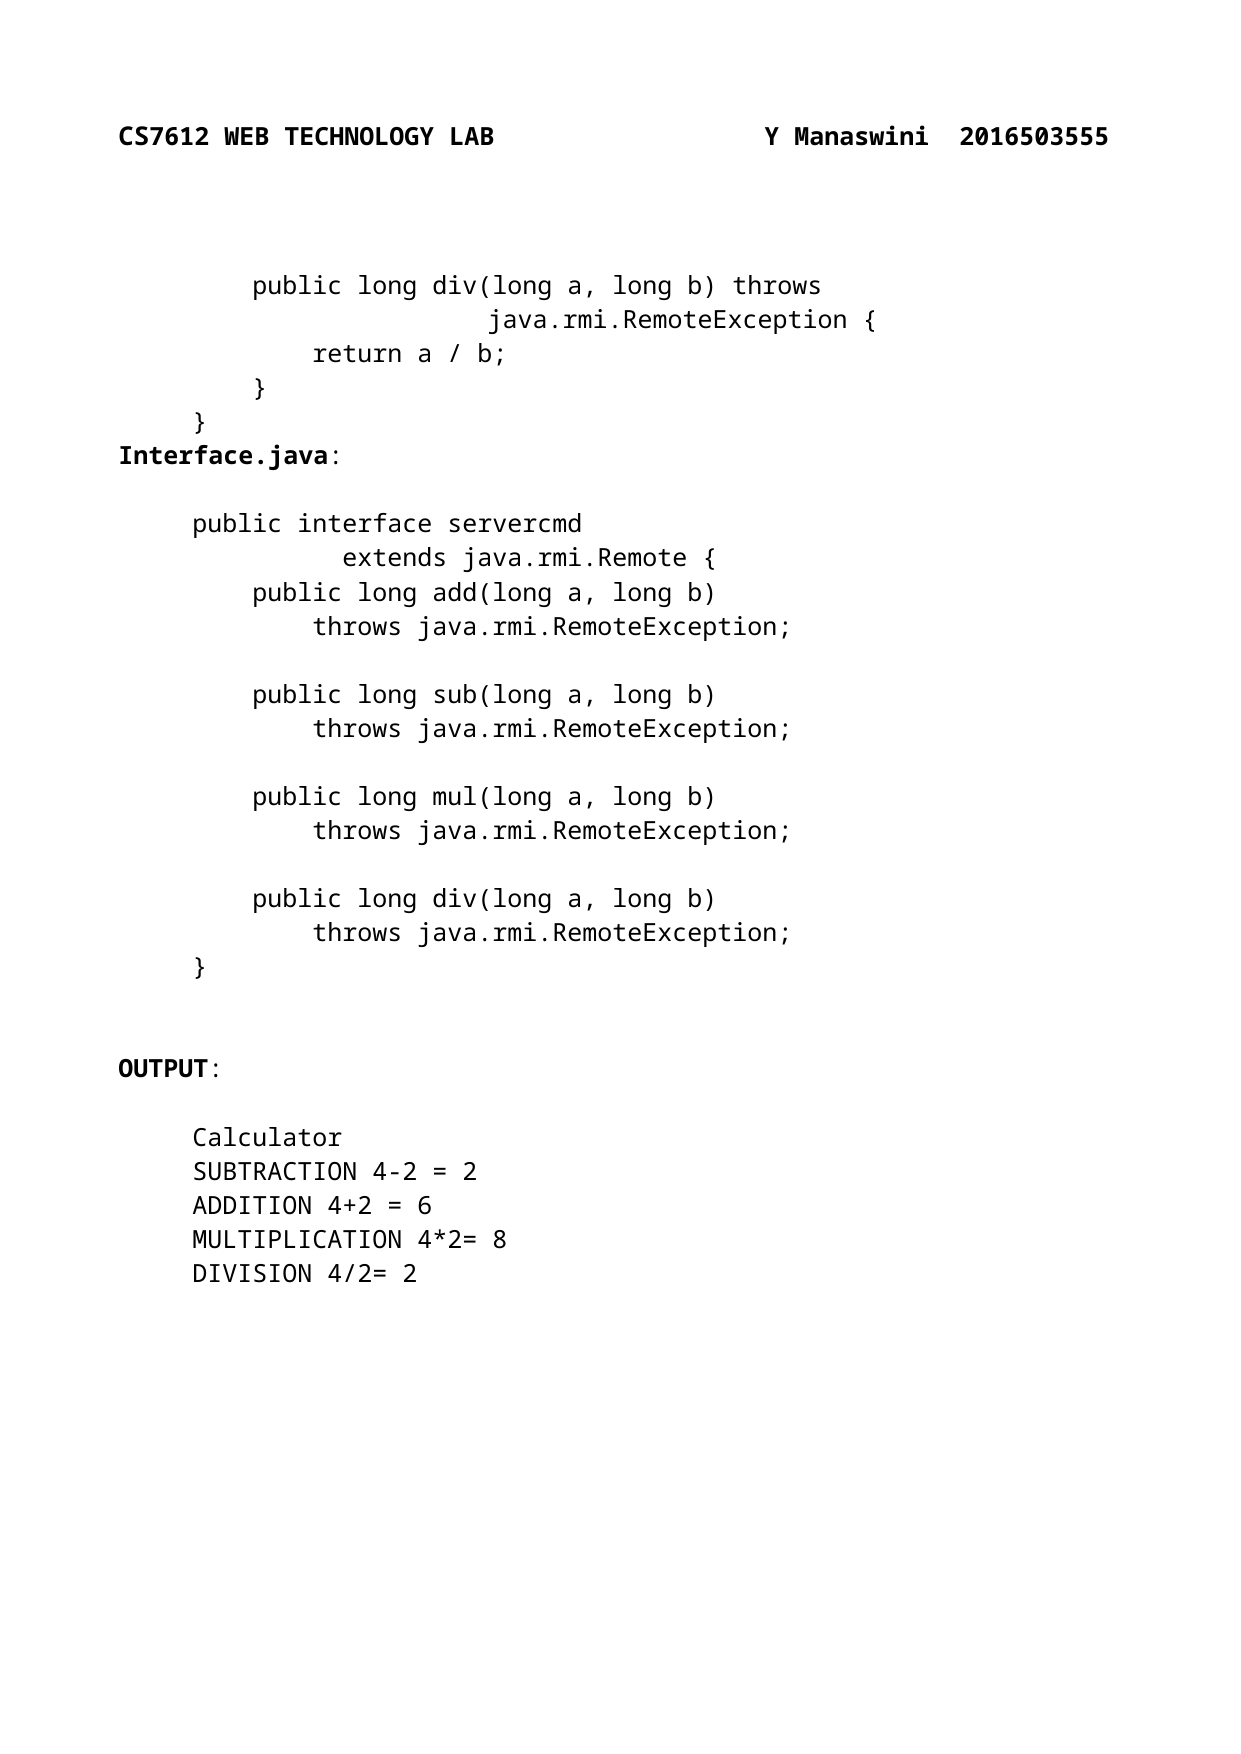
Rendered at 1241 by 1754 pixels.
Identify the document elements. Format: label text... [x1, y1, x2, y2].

text } [192, 949, 1122, 983]
text Calculator [192, 1119, 1122, 1153]
text Interface.java: [118, 438, 1122, 472]
text public interface servercmd [192, 506, 1122, 540]
text extends java.rmi.Remote { [192, 540, 1122, 574]
text MULTIPLICATION 4*2= 8 [192, 1221, 1122, 1255]
text public long div(long a, long b) [192, 881, 1122, 915]
text return a / b; [192, 336, 1122, 370]
text DIVISION 4/2= 2 [192, 1255, 1122, 1289]
text public long mul(long a, long b) [192, 778, 1122, 813]
text throws java.rmi.RemoteException; [192, 710, 1122, 744]
text throws java.rmi.RemoteException; [192, 813, 1122, 847]
text public long div(long a, long b) throws java.rmi.RemoteException { [192, 268, 1122, 336]
text throws java.rmi.RemoteException; [192, 608, 1122, 642]
text } [192, 370, 1122, 404]
text ADDITION 4+2 = 6 [192, 1187, 1122, 1221]
text public long sub(long a, long b) [192, 676, 1122, 710]
text public long add(long a, long b) [192, 574, 1122, 608]
text OUTPUT: [118, 1051, 1122, 1085]
text throws java.rmi.RemoteException; [192, 915, 1122, 949]
text SUBTRACTION 4-2 = 2 [192, 1153, 1122, 1187]
text } [192, 404, 1122, 438]
